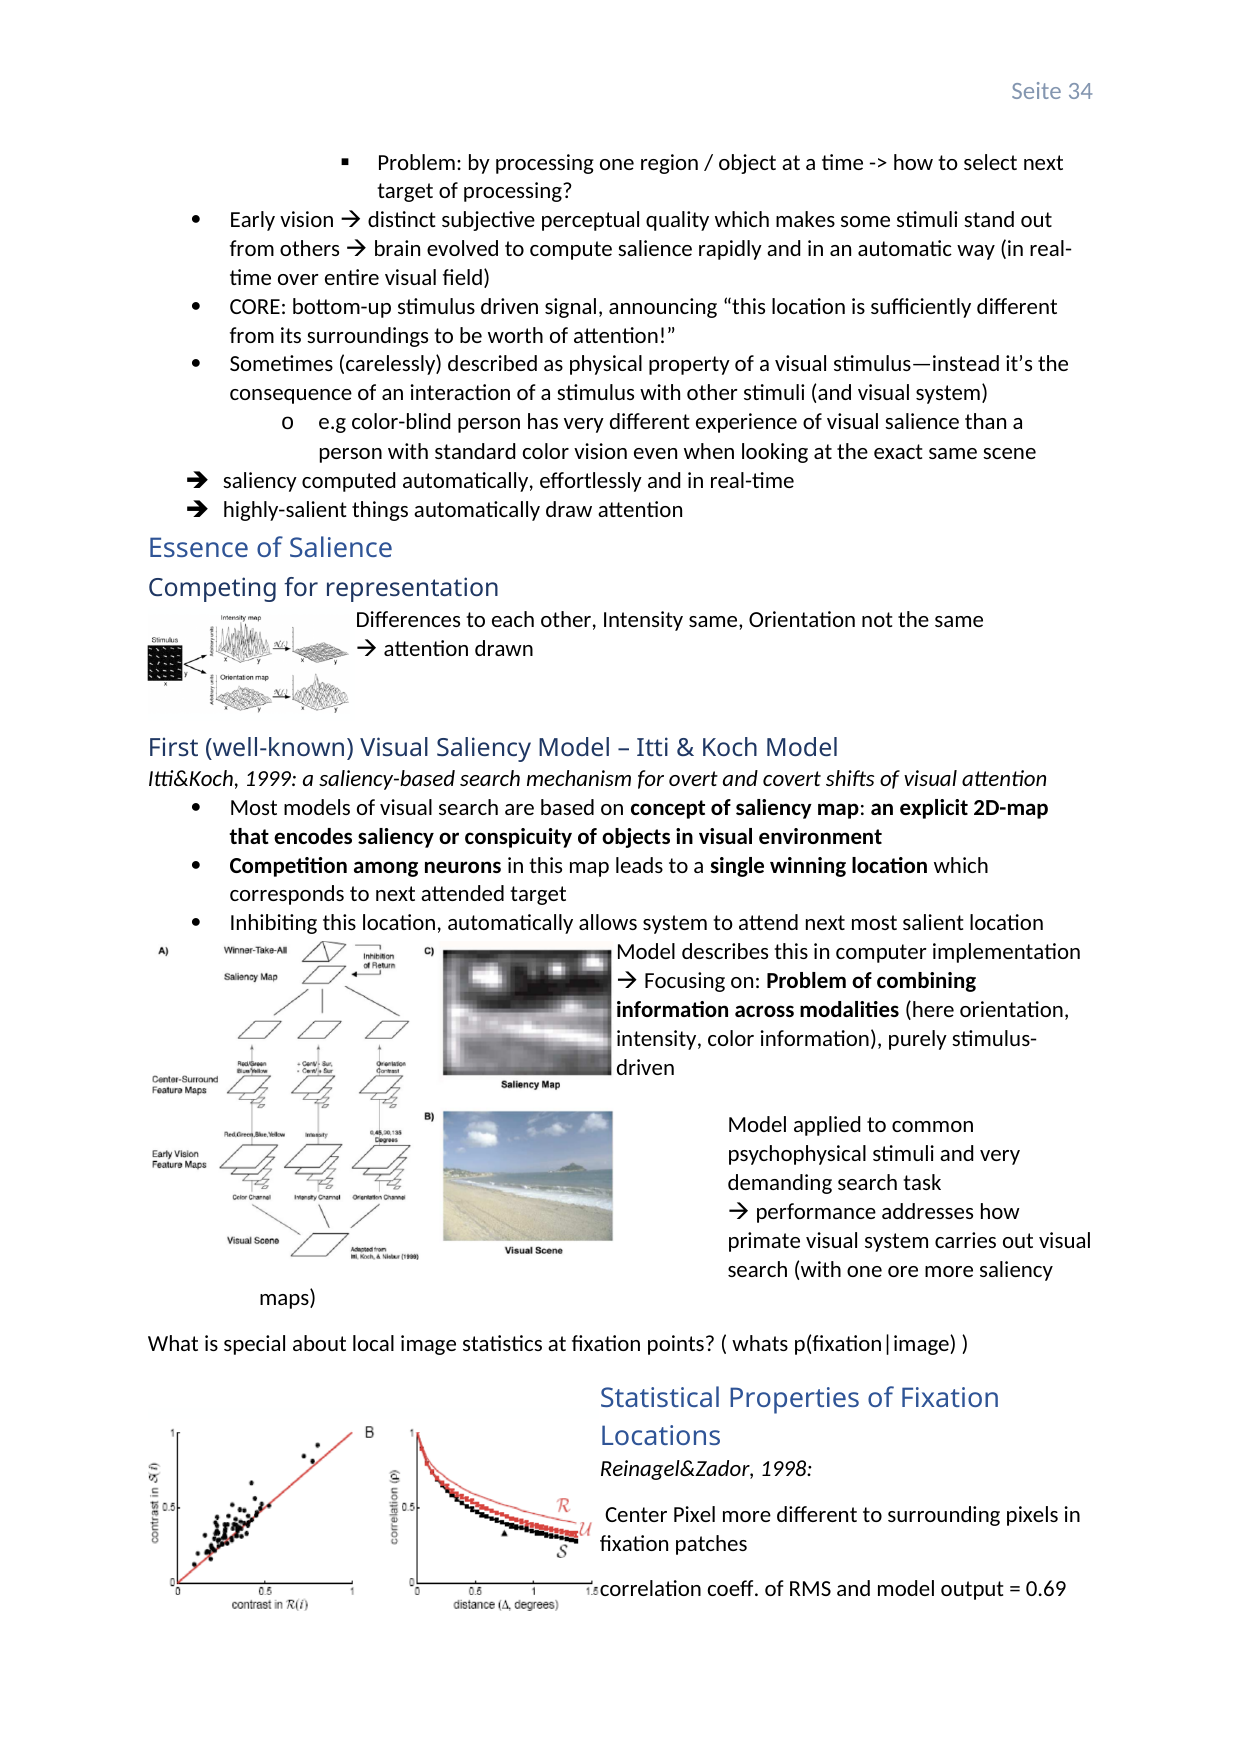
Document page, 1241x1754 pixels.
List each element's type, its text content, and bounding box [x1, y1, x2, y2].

list CORE: bottom-up stimulus driven signal, announcing “this location is sufficiently different from its surroundings to be worth of attention!” [192, 292, 1093, 349]
list Problem: by processing one region / object at a time -> how to select next target of processing? [339, 148, 1093, 204]
subtitle Statistical Properties of Fixation Locations [148, 1379, 1093, 1453]
list highly-salient things automatically draw attention [185, 495, 1093, 523]
list saliency computed automatically, effortlessly and in real-time [185, 466, 1093, 494]
text What is special about local image statistics at fixation points? ( whats p(fixation|image) ) [148, 1329, 1093, 1357]
text Reinagel&Zador, 1998: [600, 1454, 1093, 1483]
text correlation coeff. of RMS and model output = 0.69 [600, 1574, 1093, 1602]
list e.g color-blind person has very different experience of visual salience than a person with standard color vision even when looking at the exact same scene [281, 407, 1093, 465]
subtitle Competing for representation [148, 570, 1093, 604]
list Model applied to common psychophysical stimuli and very demanding search task  performance addresses how primate visual system carries out visual search (with one ore more saliency maps) [259, 1110, 1093, 1312]
text Center Pixel more different to surrounding pixels in fixation patches [600, 1500, 1093, 1557]
list Competition among neurons in this map leads to a single winning location which corresponds to next attended target [192, 851, 1093, 908]
list Sometimes (carelessly) described as physical property of a visual stimulus—instead it’s the consequence of an interaction of a stimulus with other stimuli (and visual system) [192, 349, 1093, 406]
subtitle First (well-known) Visual Saliency Model – Itti & Koch Model [148, 729, 1093, 763]
list Most models of visual search are based on concept of saliency map: an explicit 2D-map that encodes saliency or conspicuity of objects in visual environment [192, 793, 1093, 850]
list Early vision  distinct subjective perceptual quality which makes some stimuli stand out from others  brain evolved to compute salience rapidly and in an automatic way (in real-time over entire visual field) [192, 205, 1093, 291]
text Differences to each other, Intensity same, Orientation not the same  attention drawn [148, 605, 1093, 662]
text Model describes this in computer implementation  Focusing on: Problem of combining information across modalities (here orientation, intensity, color information), purely stimulus-driven [148, 937, 1093, 1081]
text Itti&Koch, 1999: a saliency-based search mechanism for overt and covert shifts of visual attention [148, 764, 1093, 792]
subtitle Essence of Salience [148, 528, 1093, 565]
list Inhibiting this location, automatically allows system to attend next most salient location [192, 908, 1093, 936]
